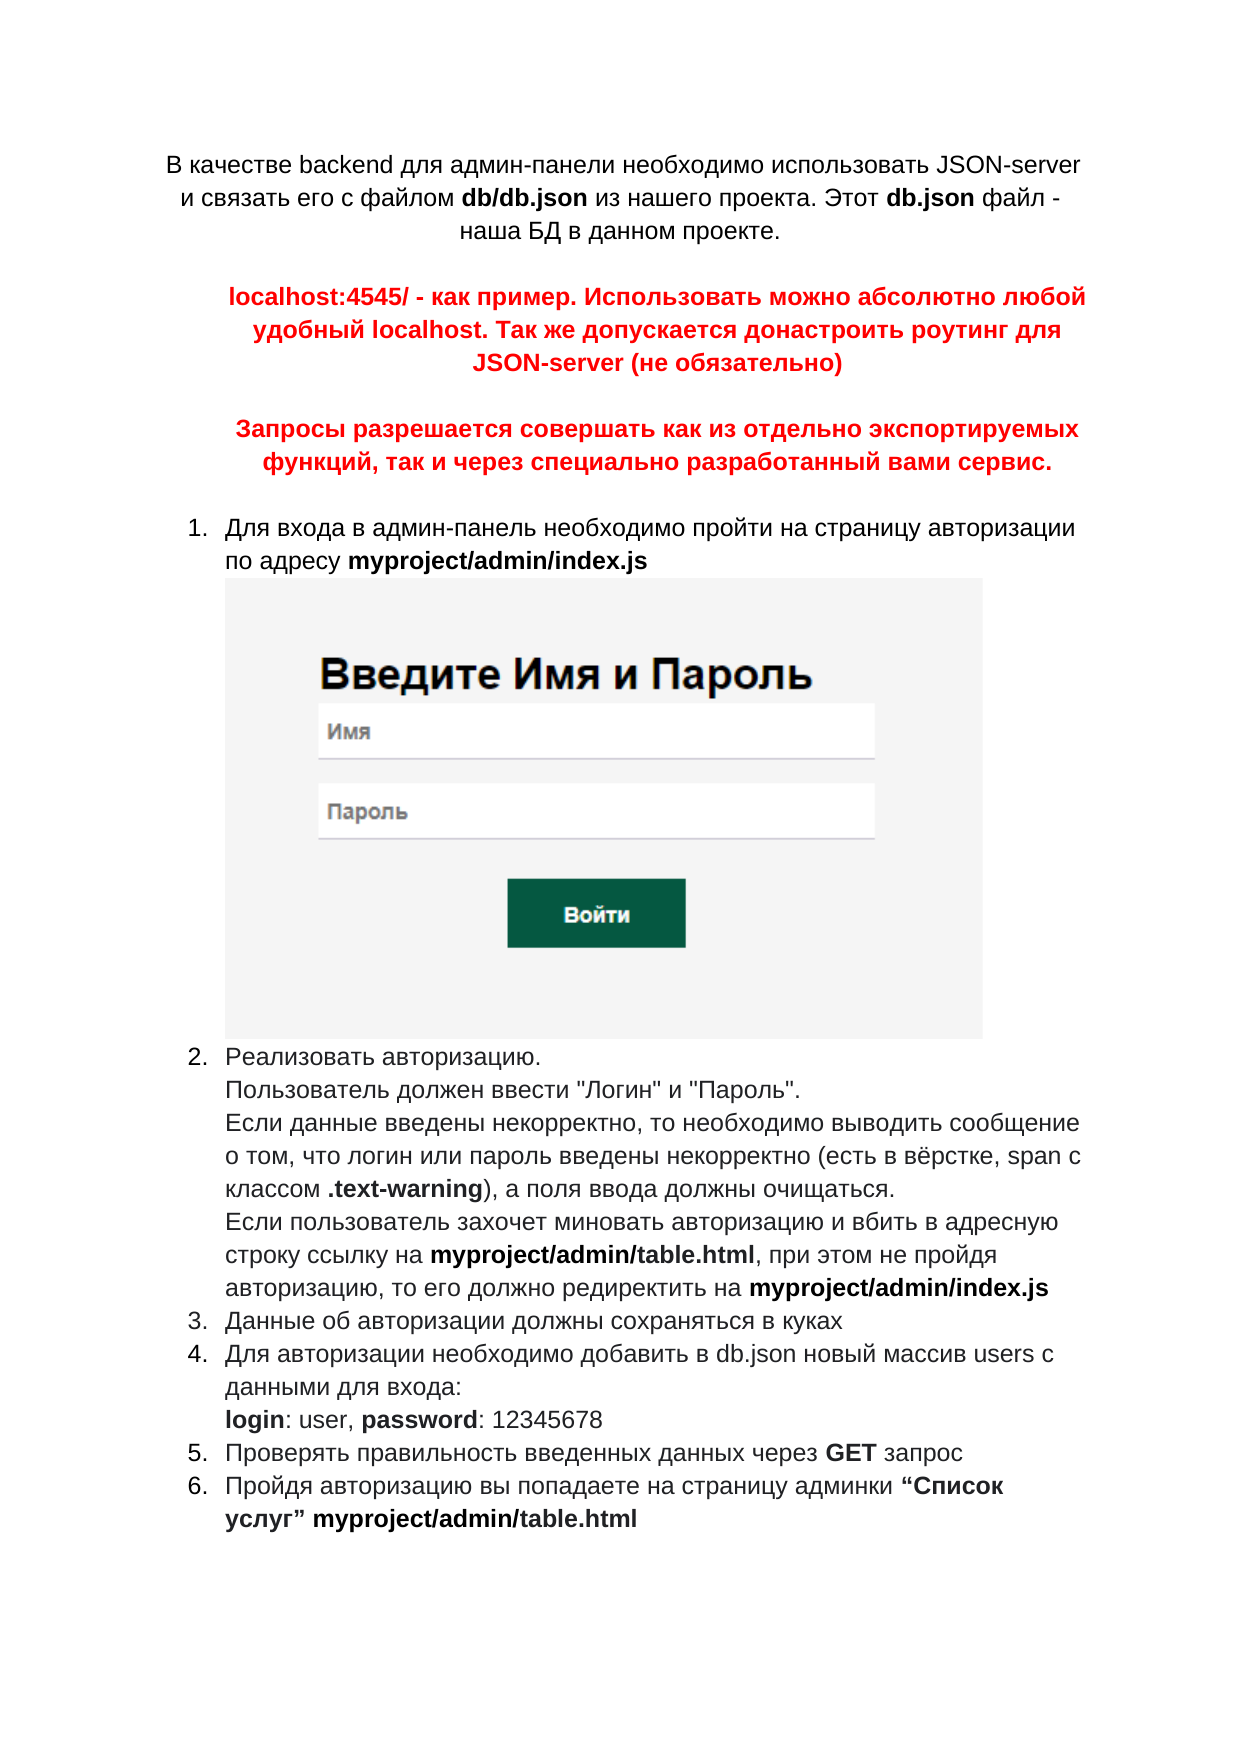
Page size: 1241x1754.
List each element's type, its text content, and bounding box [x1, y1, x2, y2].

list Для авторизации необходимо добавить в db.json новый массив users с данными для входа: login: user, password: 12345678 [187, 1339, 1090, 1434]
picture [225, 578, 983, 1039]
text localhost:4545/ - как пример. Использовать можно абсолютно любой удобный localhost. Так же допускается донастроить роутинг для JSON-server (не обязательно) [225, 282, 1090, 377]
list Данные об авторизации должны сохраняться в куках [187, 1306, 1090, 1335]
list Для входа в админ-панель необходимо пройти на страницу авторизации по адресу myproject/admin/index.js [187, 513, 1090, 1038]
text Запросы разрешается совершать как из отдельно экспортируемых функций, так и через специально разработанный вами сервис. [225, 414, 1090, 476]
list Реализовать авторизацию. Пользователь должен ввести "Логин" и "Пароль". Если данные введены некорректно, то необходимо выводить сообщение о том, что логин или пароль введены некорректно (есть в вёрстке, span с классом .text-warning), а поля ввода должны очищаться. Если пользователь захочет миновать авторизацию и вбить в адресную строку ссылку на myproject/admin/table.html, при этом не пройдя авторизацию, то его должно редиректить на myproject/admin/index.js [187, 1042, 1090, 1302]
list Проверять правильность введенных данных через GET запрос [187, 1438, 1090, 1467]
text В качестве backend для админ-панели необходимо использовать JSON-server и связать его с файлом db/db.json из нашего проекта. Этот db.json файл - наша БД в данном проекте. [150, 150, 1090, 245]
list Пройдя авторизацию вы попадаете на страницу админки “Список услуг” myproject/admin/table.html [187, 1471, 1090, 1533]
